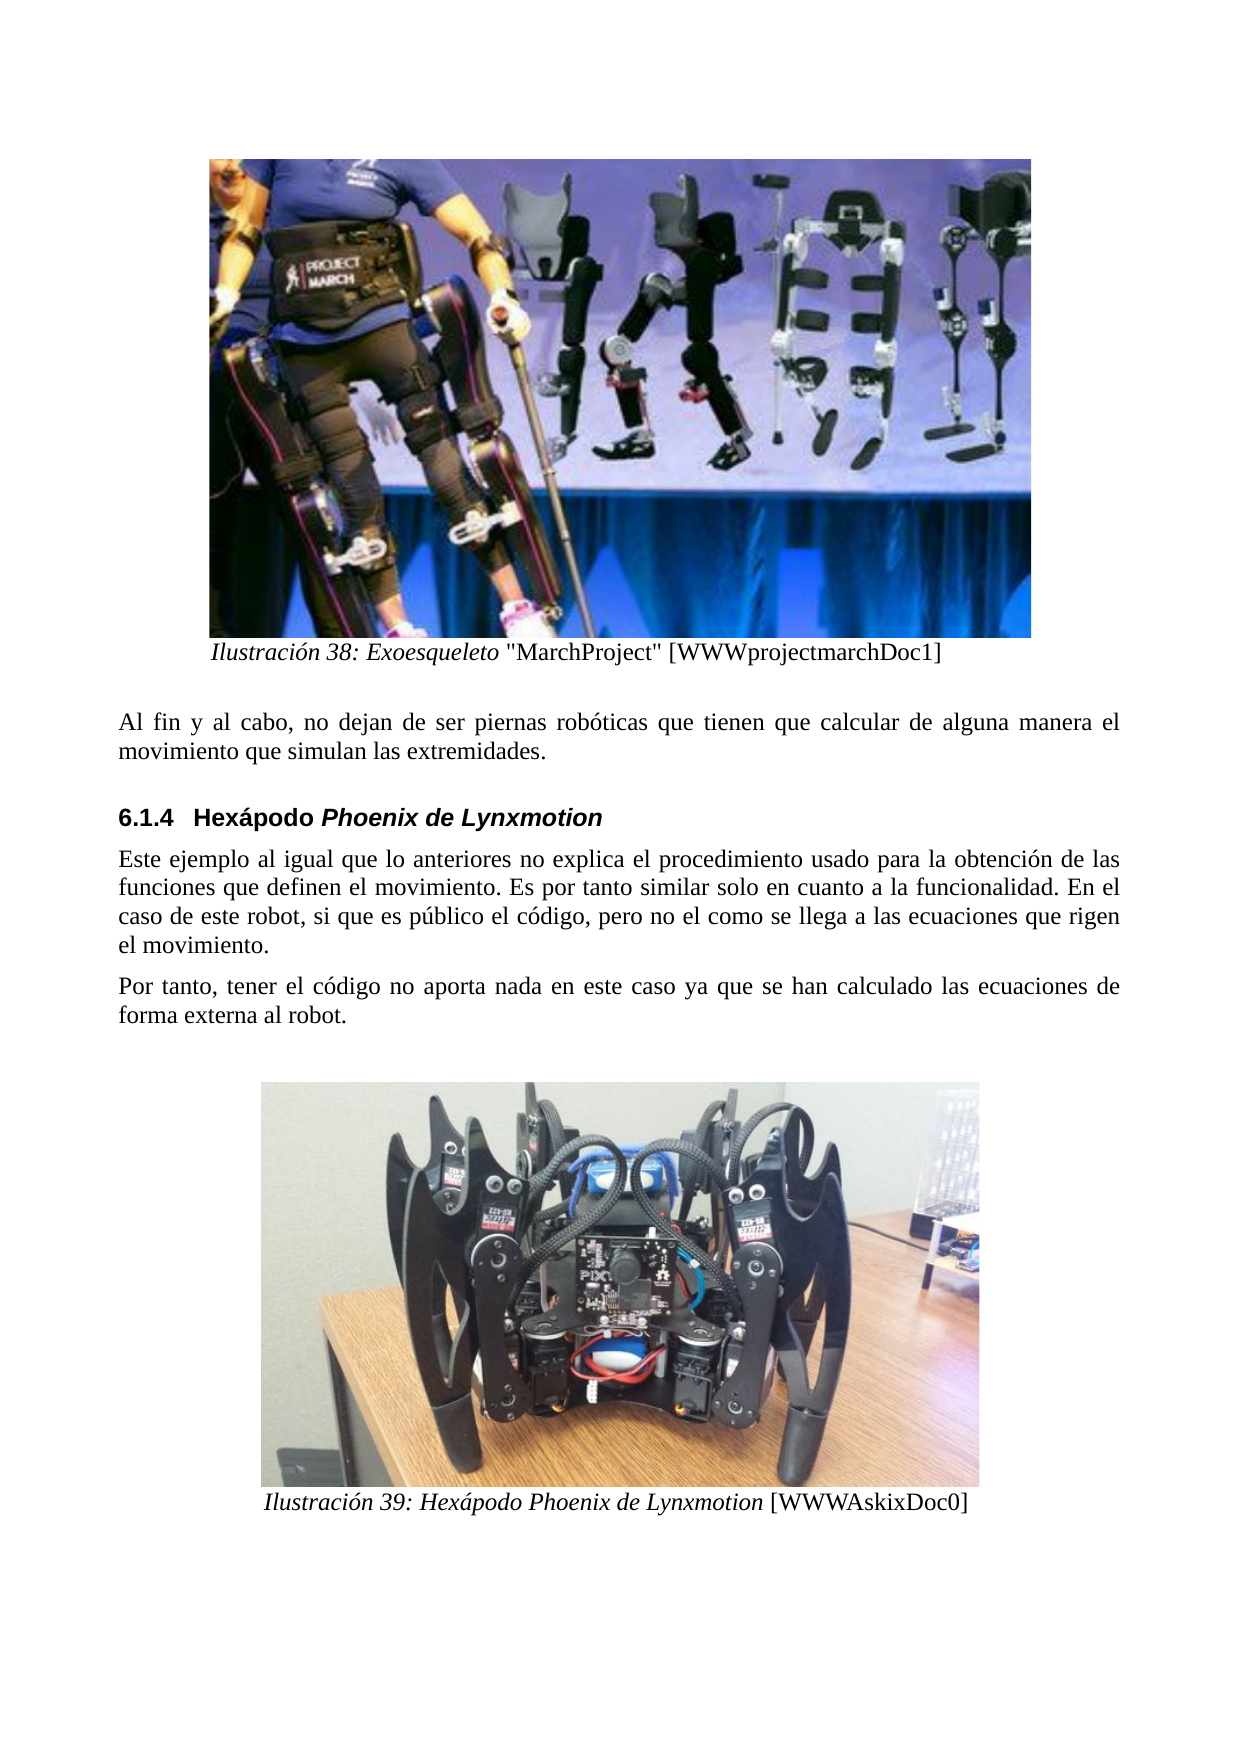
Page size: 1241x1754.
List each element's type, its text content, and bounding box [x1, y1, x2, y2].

text Ilustración 38: Exoesqueleto "MarchProject" [WWWprojectmarchDoc1] [211, 638, 1030, 666]
text Al fin y al cabo, no dejan de ser piernas robóticas que tienen que calcular de alguna manera el movimiento que simulan las extremidades. [118, 707, 1122, 765]
picture [209, 159, 1032, 638]
subtitle Hexápodo Phoenix de Lynxmotion [118, 802, 1122, 831]
text Este ejemplo al igual que lo anteriores no explica el procedimiento usado para la obtención de las funciones que definen el movimiento. Es por tanto similar solo en cuanto a la funcionalidad. En el caso de este robot, si que es público el código, pero no el como se llega a las ecuaciones que rigen el movimiento. [118, 844, 1122, 959]
text Ilustración 39: Hexápodo Phoenix de Lynxmotion [WWWAskixDoc0] [264, 1487, 977, 1516]
text Por tanto, tener el código no aporta nada en este caso ya que se han calculado las ecuaciones de forma externa al robot. [118, 971, 1122, 1029]
picture [261, 1082, 980, 1487]
